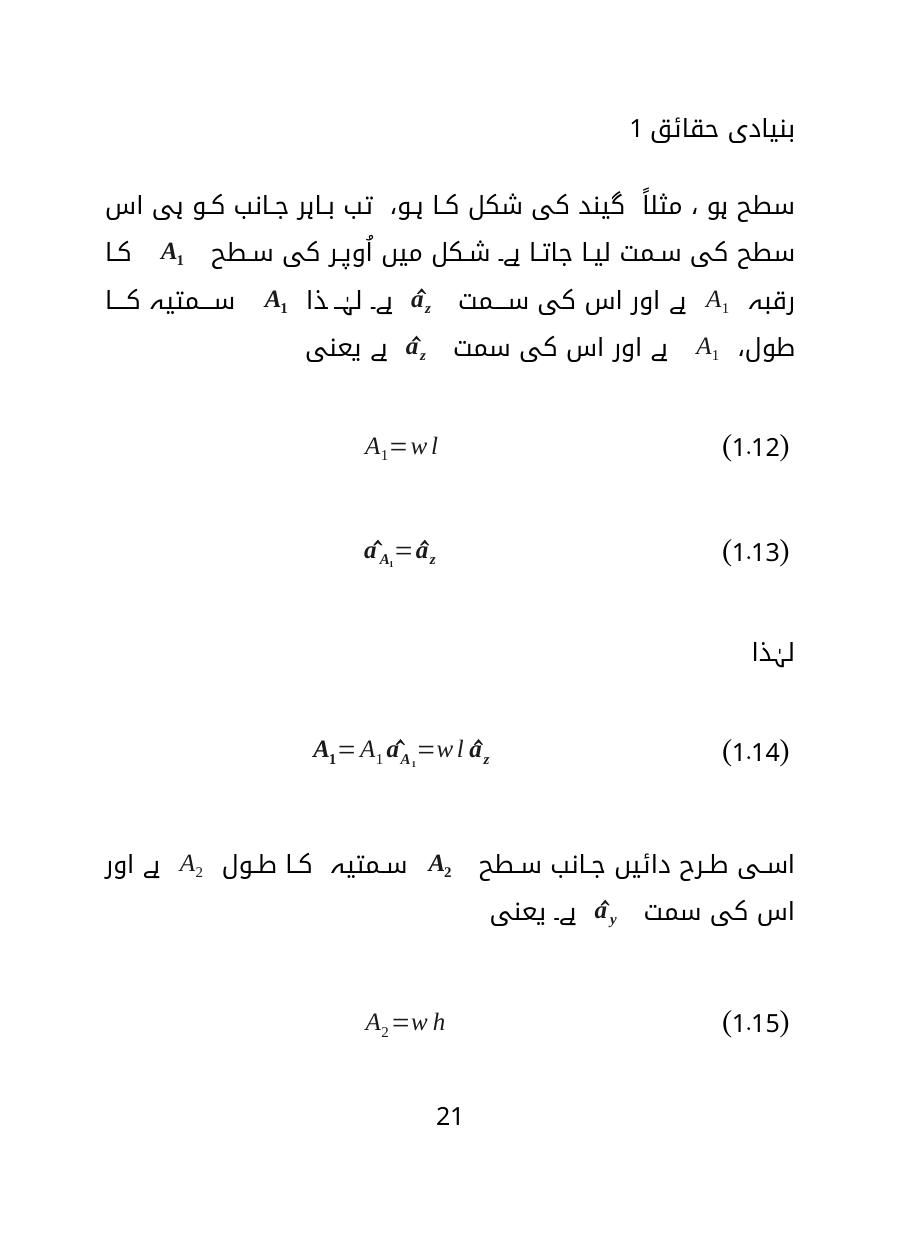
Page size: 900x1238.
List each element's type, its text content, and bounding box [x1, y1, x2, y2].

table_header [105, 524, 686, 595]
text اسی طرح دائیں جانب سطح سمتیہ کا طولہے اور اس کی سمت ہے۔ یعنی [105, 841, 795, 936]
text لہٰذا [105, 629, 795, 677]
table_header [105, 995, 696, 1066]
table_header (1.15) [696, 995, 795, 1066]
table_header (1.12) [688, 419, 795, 490]
text شکل 1.7 کو مدِ نظر رکھیں۔ کسی سطح سے اگر اس کے عمود کی جانب ایک فرضی لکیر کھینچی جائے تو اس لکیر پر اکائی سمتیہ اس سطح کی سمت کو ظاہر کرتی ہے۔ چونکہ کسی بھی سطح، مثلاً اس کتاب کا ایک صفہ، کے دو اطراف ہوتے ہیں لہٰذا اس کے دو، آپس میں اُلٹ، سمتیں بیان کی جا سکتی ہیں۔عموما مسئلہ کو مدِ نظر رکھتے ہوئے ان میں سے ایک سمت کو اس سطح کی سمت لیا جاتا ہے۔ البتہ اگر یہ سطح بند سطح ہو ، مثلاً گیند کی شکل کا ہو، تب باہر جانب کو ہی اس سطح کی سمت لیا جاتا ہے۔ شکل میں اُوپر کی سطح کا رقبہہے اور اس کی سمت ہے۔ لہٰذا سمتیہ کا طول، ہے اور اس کی سمت ہے یعنی [105, 182, 795, 372]
table_header [105, 723, 686, 795]
table_header (1.13) [686, 524, 795, 595]
table_header [105, 419, 688, 490]
table_header (1.14) [686, 723, 795, 795]
